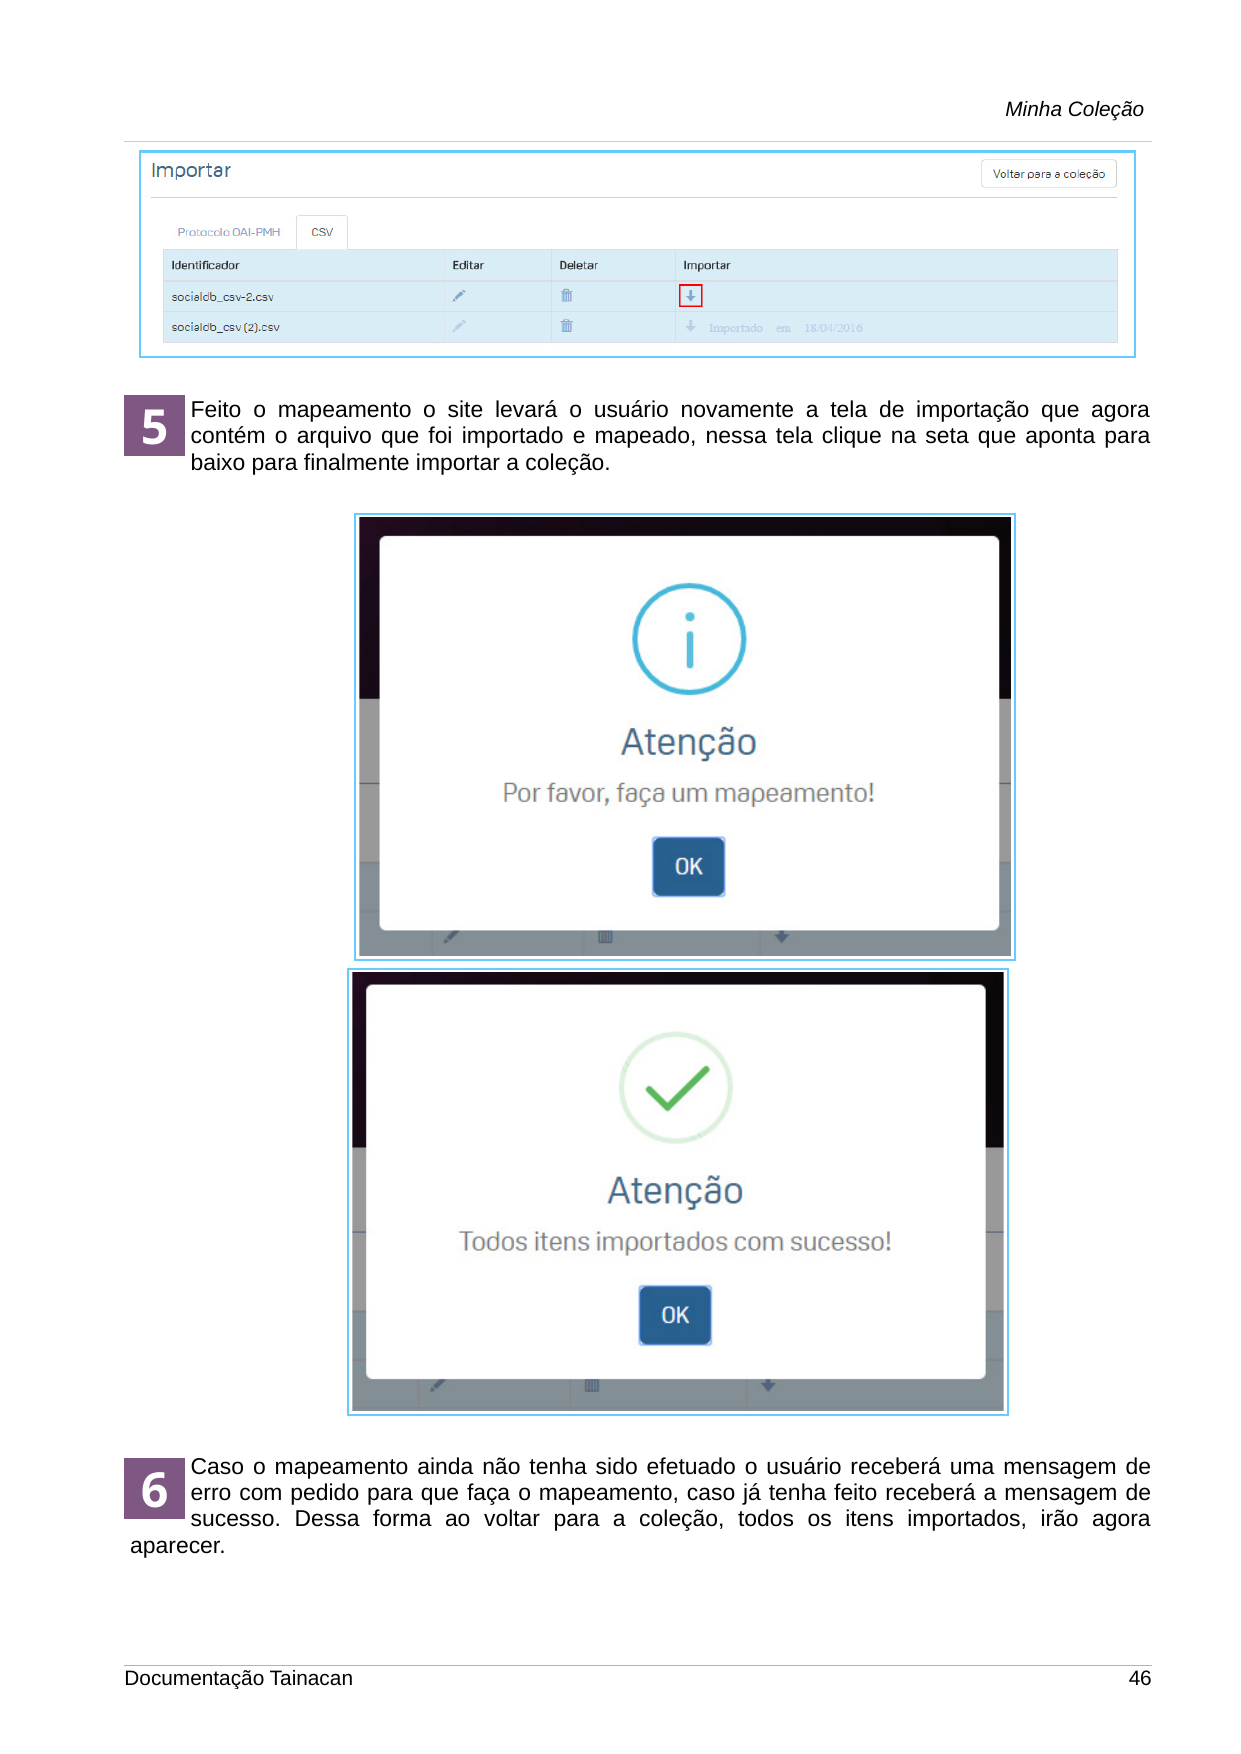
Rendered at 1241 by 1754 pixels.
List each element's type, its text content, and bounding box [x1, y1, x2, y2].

table_header Minha Coleção [124, 91, 1152, 141]
picture [352, 972, 1004, 1411]
text Caso o mapeamento ainda não tenha sido efetuado o usuário receberá uma mensagem de erro com pedido para que faça o mapeamento, caso já tenha feito receberá a mensagem de sucesso. Dessa forma ao voltar para a coleção, todos os itens importados, irão agora aparecer. [130, 1426, 1152, 1558]
text Feito o mapeamento o site levará o usuário novamente a tela de importação que agora contém o arquivo que foi importado e mapeado, nessa tela clique na seta que aponta para baixo para finalmente importar a coleção. [130, 159, 1152, 475]
picture [359, 517, 1011, 956]
picture [144, 155, 1132, 353]
text [141, 153, 1134, 356]
